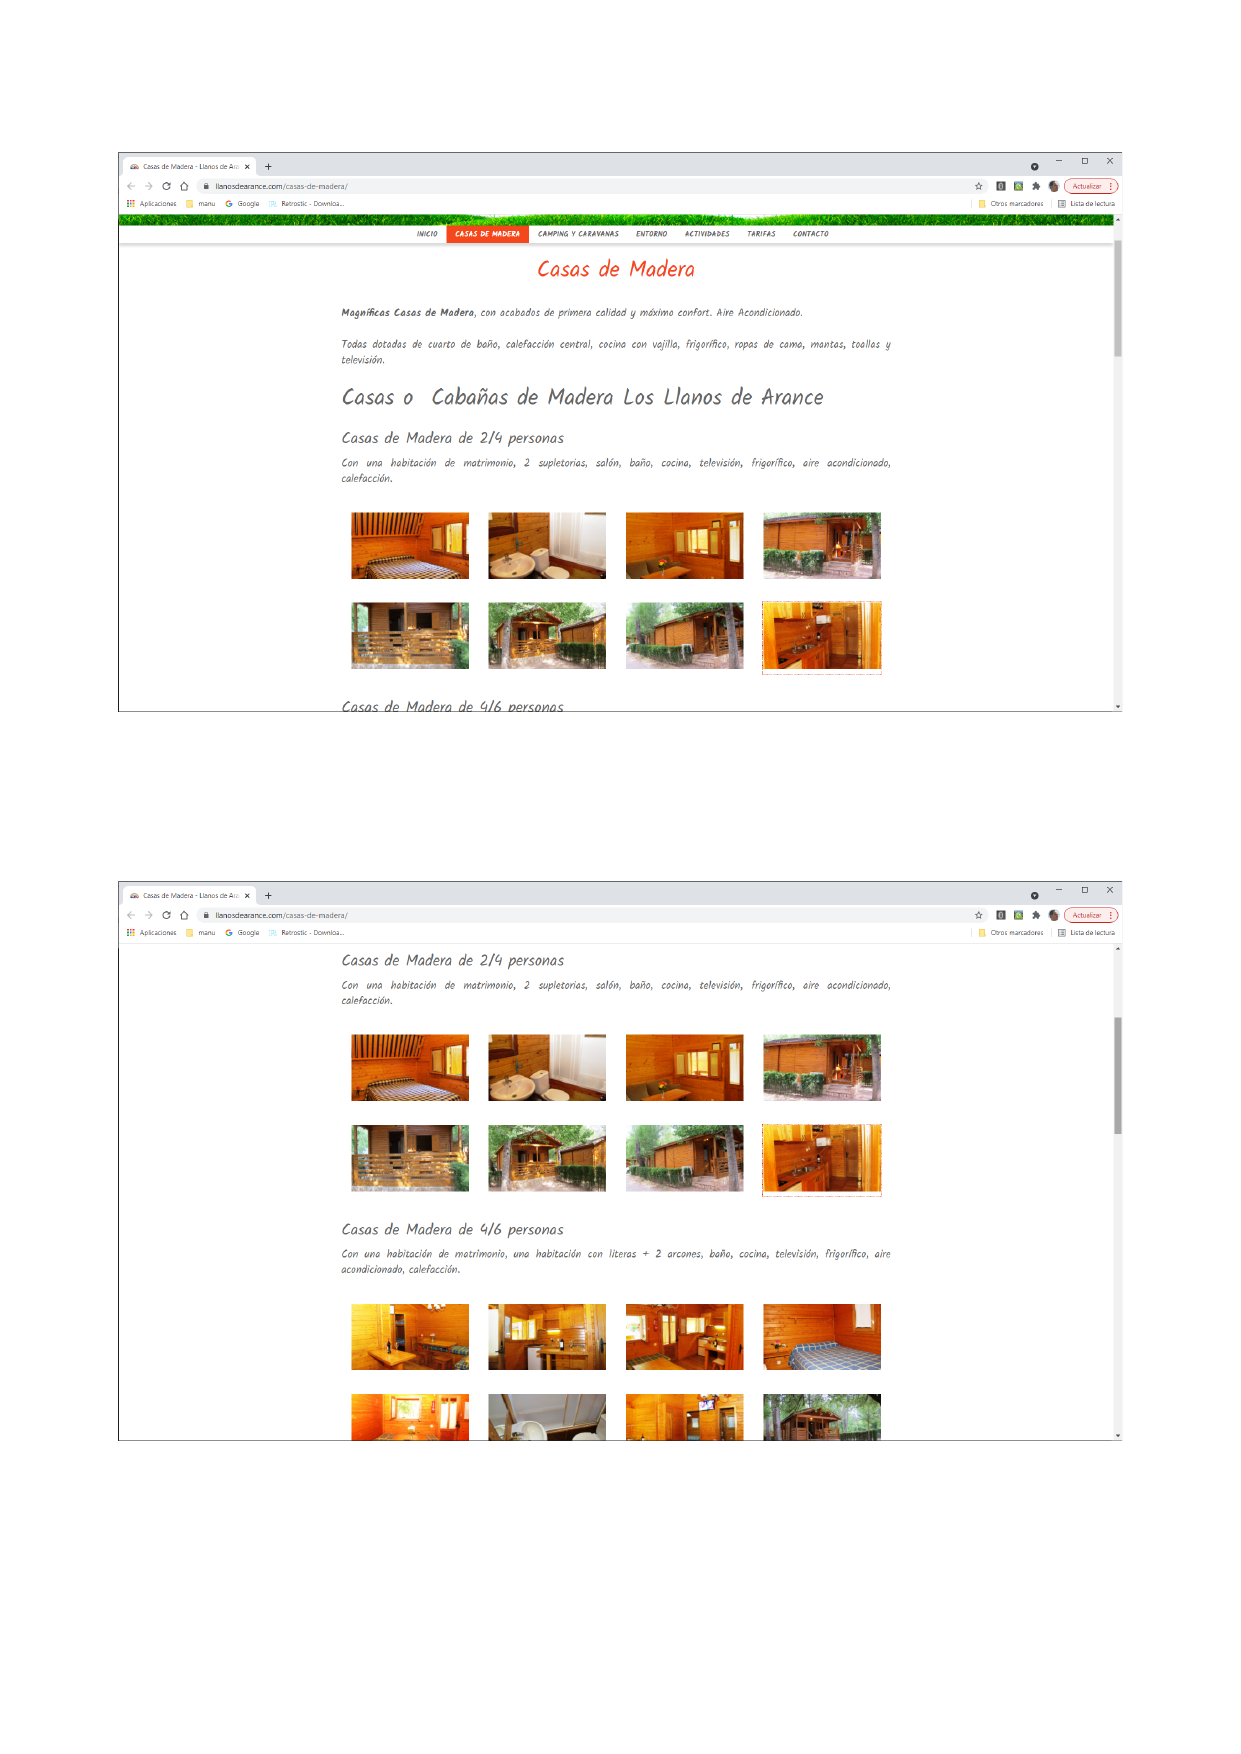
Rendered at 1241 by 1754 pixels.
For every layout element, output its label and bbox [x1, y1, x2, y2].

picture [118, 152, 1123, 712]
picture [118, 881, 1123, 1441]
